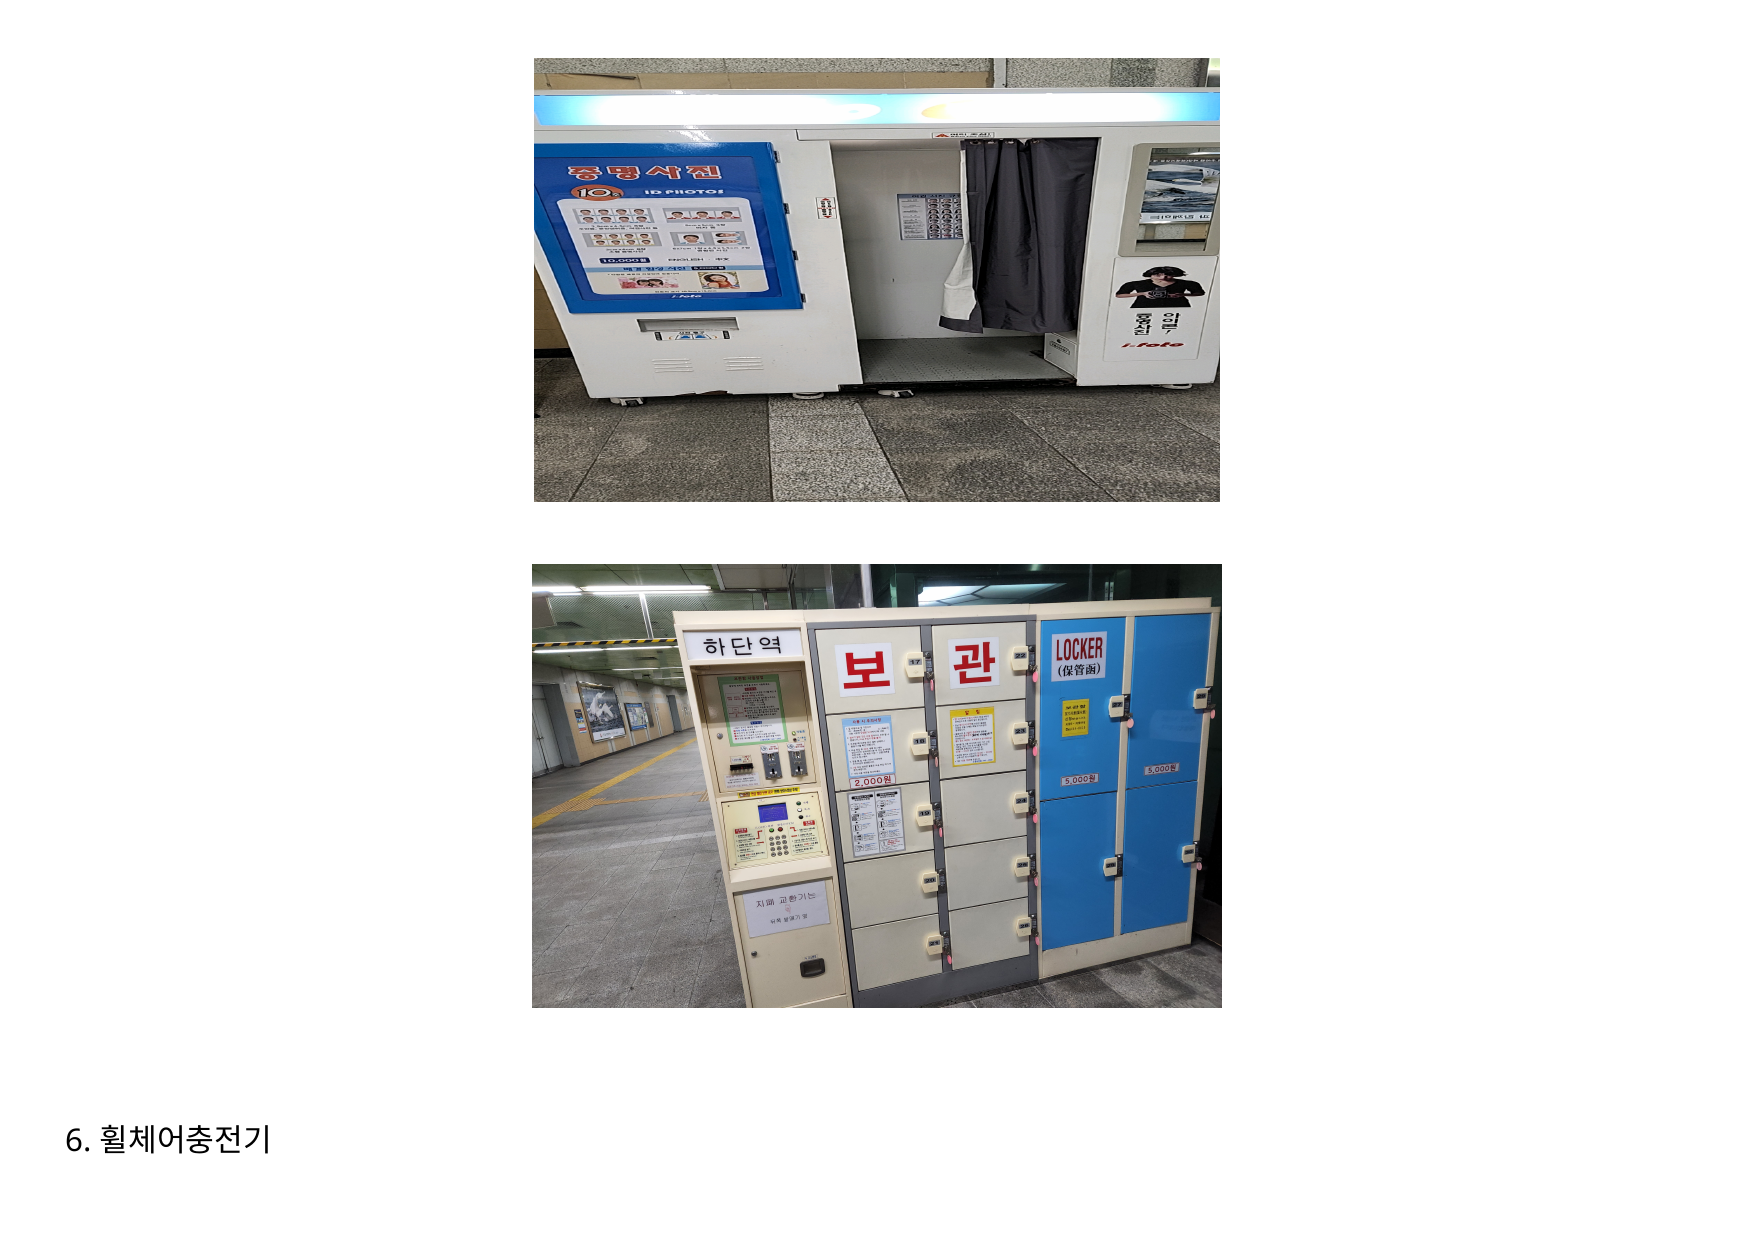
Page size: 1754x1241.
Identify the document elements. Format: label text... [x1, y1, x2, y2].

text 6. 휠체어충전기 [65, 1115, 1689, 1161]
